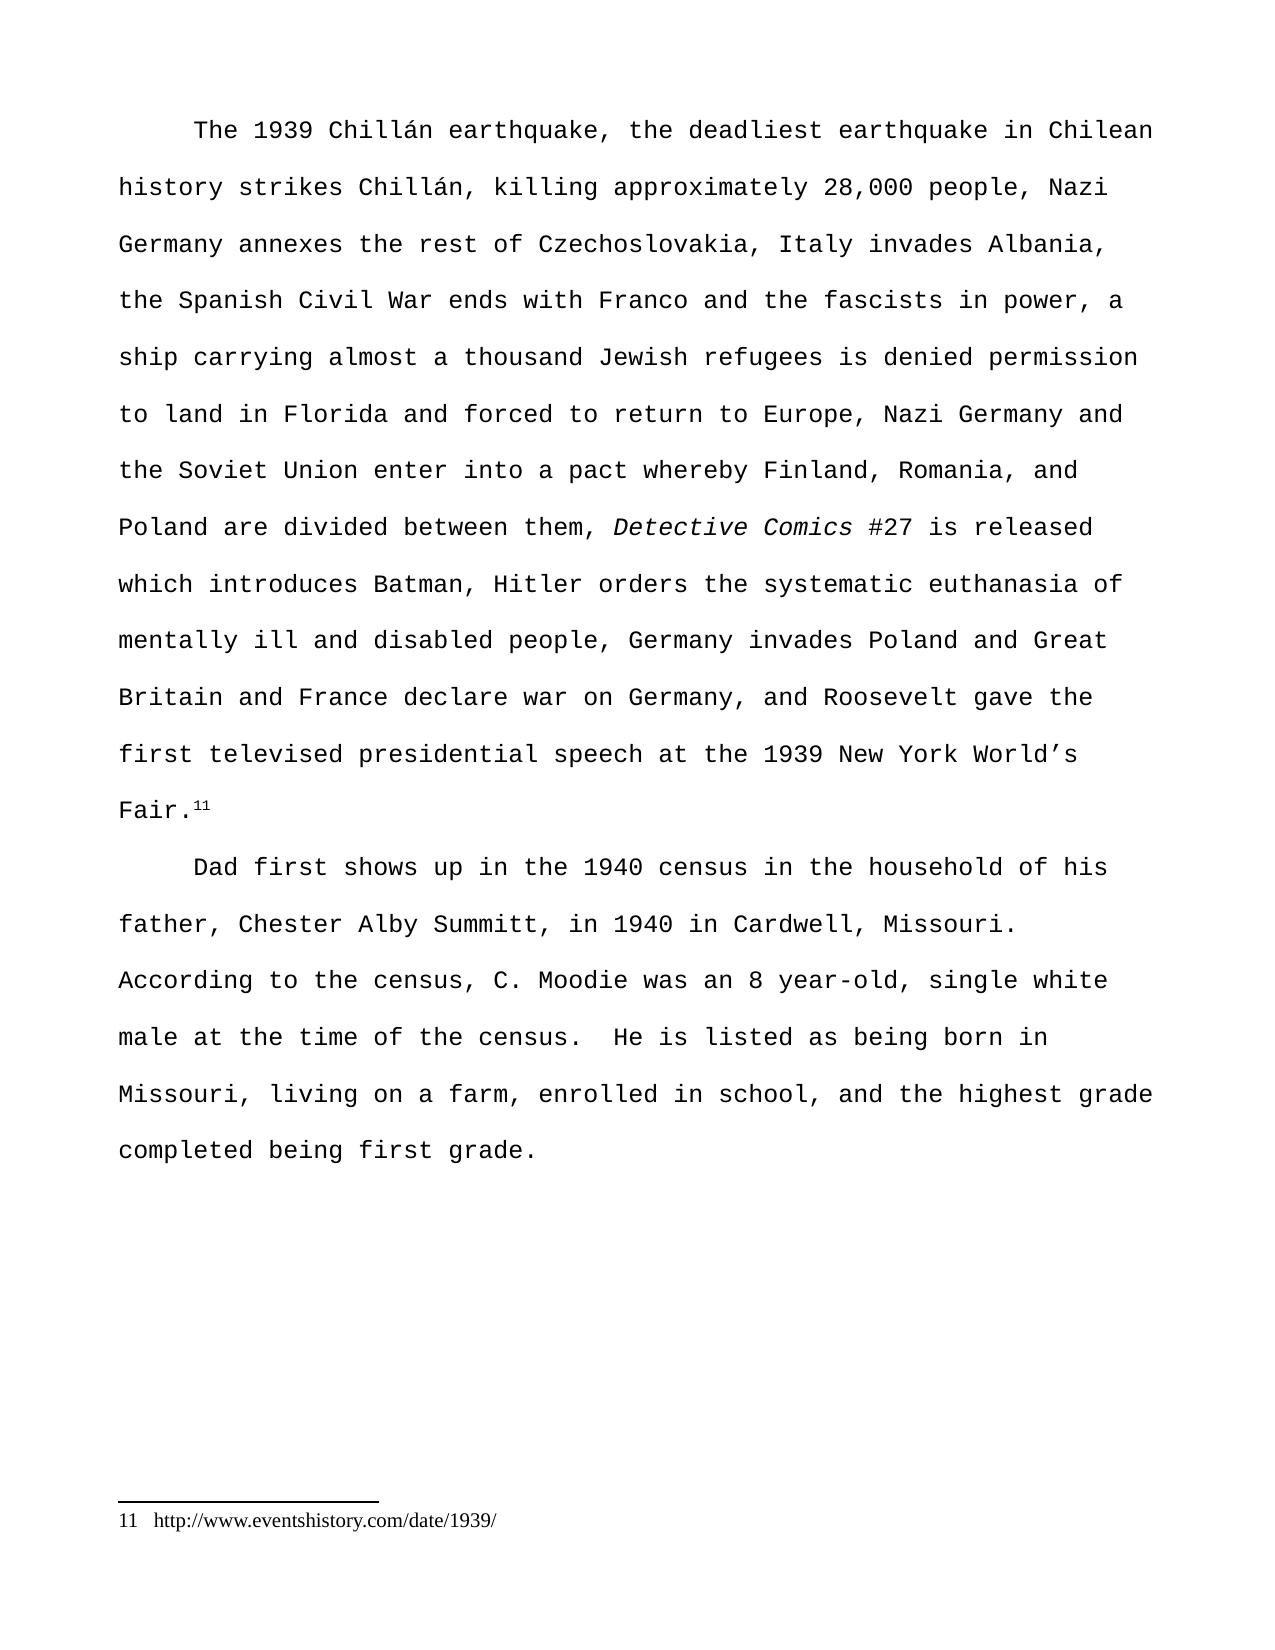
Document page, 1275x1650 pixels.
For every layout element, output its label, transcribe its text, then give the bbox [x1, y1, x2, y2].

text Dad first shows up in the 1940 census in the household of his father, Chester Alby Summitt, in 1940 in Cardwell, Missouri. According to the census, C. Moodie was an 8 year-old, single white male at the time of the census. He is listed as being born in Missouri, living on a farm, enrolled in school, and the highest grade completed being first grade. [118, 855, 1157, 1166]
text http://www.eventshistory.com/date/1939/ [118, 1508, 1157, 1532]
text The 1939 Chillán earthquake, the deadliest earthquake in Chilean history strikes Chillán, killing approximately 28,000 people, Nazi Germany annexes the rest of Czechoslovakia, Italy invades Albania, the Spanish Civil War ends with Franco and the fascists in power, a ship carrying almost a thousand Jewish refugees is denied permission to land in Florida and forced to return to Europe, Nazi Germany and the Soviet Union enter into a pact whereby Finland, Romania, and Poland are divided between them, Detective Comics #27 is released which introduces Batman, Hitler orders the systematic euthanasia of mentally ill and disabled people, Germany invades Poland and Great Britain and France declare war on Germany, and Roosevelt gave the first televised presidential speech at the 1939 New York World’s Fair. [118, 118, 1157, 826]
